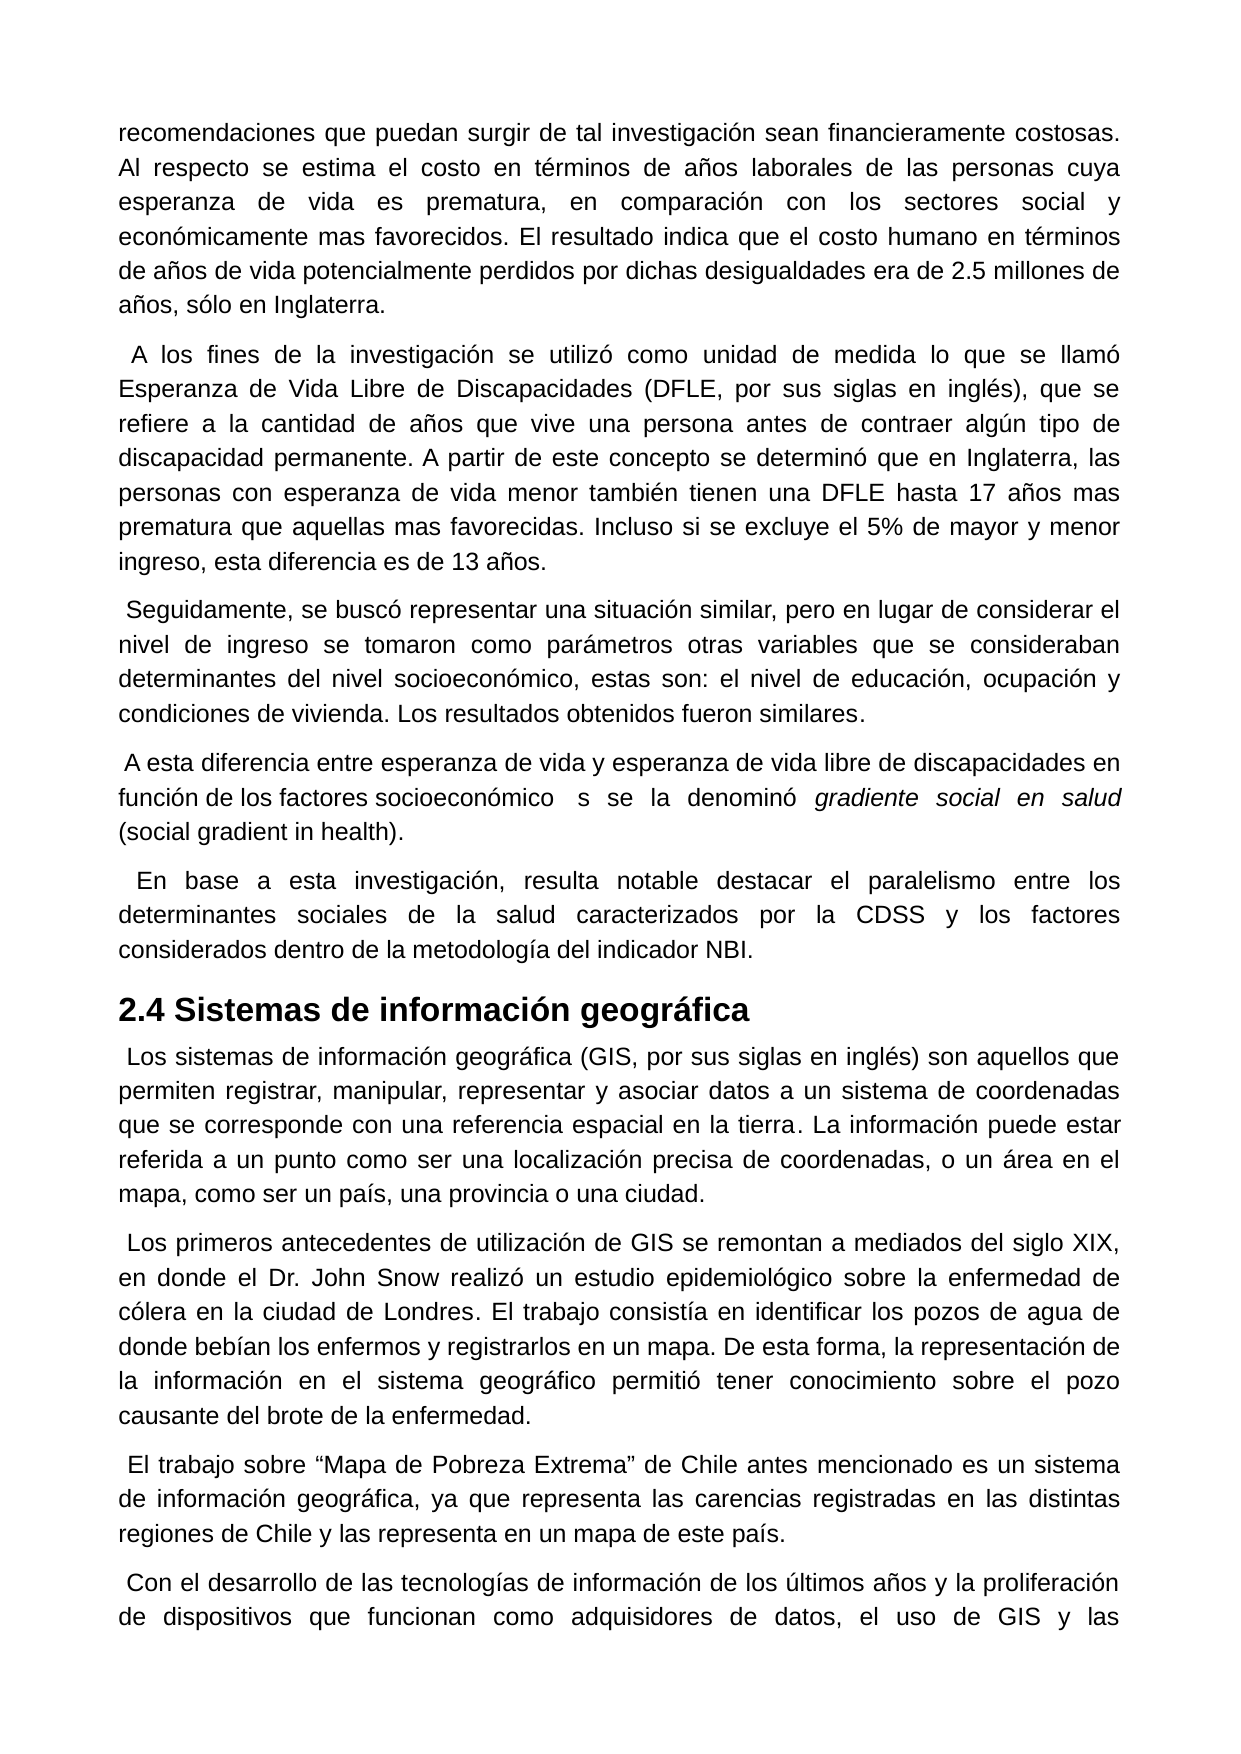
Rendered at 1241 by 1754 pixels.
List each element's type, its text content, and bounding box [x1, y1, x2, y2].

text recomendaciones que puedan surgir de tal investigación sean financieramente costosas. Al respecto se estima el costo en términos de años laborales de las personas cuya esperanza de vida es prematura, en comparación con los sectores social y económicamente mas favorecidos. El resultado indica que el costo humano en términos de años de vida potencialmente perdidos por dichas desigualdades era de 2.5 millones de años, sólo en Inglaterra. [118, 118, 1122, 319]
text Los primeros antecedentes de utilización de GIS se remontan a mediados del siglo XIX, en donde el Dr. John Snow realizó un estudio epidemiológico sobre la enfermedad de cólera en la ciudad de Londres. El trabajo consistía en identificar los pozos de agua de donde bebían los enfermos y registrarlos en un mapa. De esta forma, la representación de la información en el sistema geográfico permitió tener conocimiento sobre el pozo causante del brote de la enfermedad. [118, 1228, 1122, 1429]
text Seguidamente, se buscó representar una situación similar, pero en lugar de considerar el nivel de ingreso se tomaron como parámetros otras variables que se consideraban determinantes del nivel socioeconómico, estas son: el nivel de educación, ocupación y condiciones de vivienda. Los resultados obtenidos fueron similares. [118, 596, 1122, 728]
text A los fines de la investigación se utilizó como unidad de medida lo que se llamó Esperanza de Vida Libre de Discapacidades (DFLE, por sus siglas en inglés), que se refiere a la cantidad de años que vive una persona antes de contraer algún tipo de discapacidad permanente. A partir de este concepto se determinó que en Inglaterra, las personas con esperanza de vida menor también tienen una DFLE hasta 17 años mas prematura que aquellas mas favorecidas. Incluso si se excluye el 5% de mayor y menor ingreso, esta diferencia es de 13 años. [118, 339, 1122, 575]
text Los sistemas de información geográfica (GIS, por sus siglas en inglés) son aquellos que permiten registrar, manipular, representar y asociar datos a un sistema de coordenadas que se corresponde con una referencia espacial en la tierra. La información puede estar referida a un punto como ser una localización precisa de coordenadas, o un área en el mapa, como ser un país, una provincia o una ciudad. [118, 1041, 1122, 1208]
text A esta diferencia entre esperanza de vida y esperanza de vida libre de discapacidades en función de los factores socioeconómico s se la denominó gradiente social en salud (social gradient in health). [118, 748, 1122, 846]
text En base a esta investigación, resulta notable destacar el paralelismo entre los determinantes sociales de la salud caracterizados por la CDSS y los factores considerados dentro de la metodología del indicador NBI. [118, 866, 1122, 964]
subtitle 2.4 Sistemas de información geográfica [118, 990, 1122, 1029]
text Con el desarrollo de las tecnologías de información de los últimos años y la proliferación de dispositivos que funcionan como adquisidores de datos, el uso de GIS y las [118, 1568, 1122, 1631]
text El trabajo sobre “Mapa de Pobreza Extrema” de Chile antes mencionado es un sistema de información geográfica, ya que representa las carencias registradas en las distintas regiones de Chile y las representa en un mapa de este país. [118, 1450, 1122, 1548]
